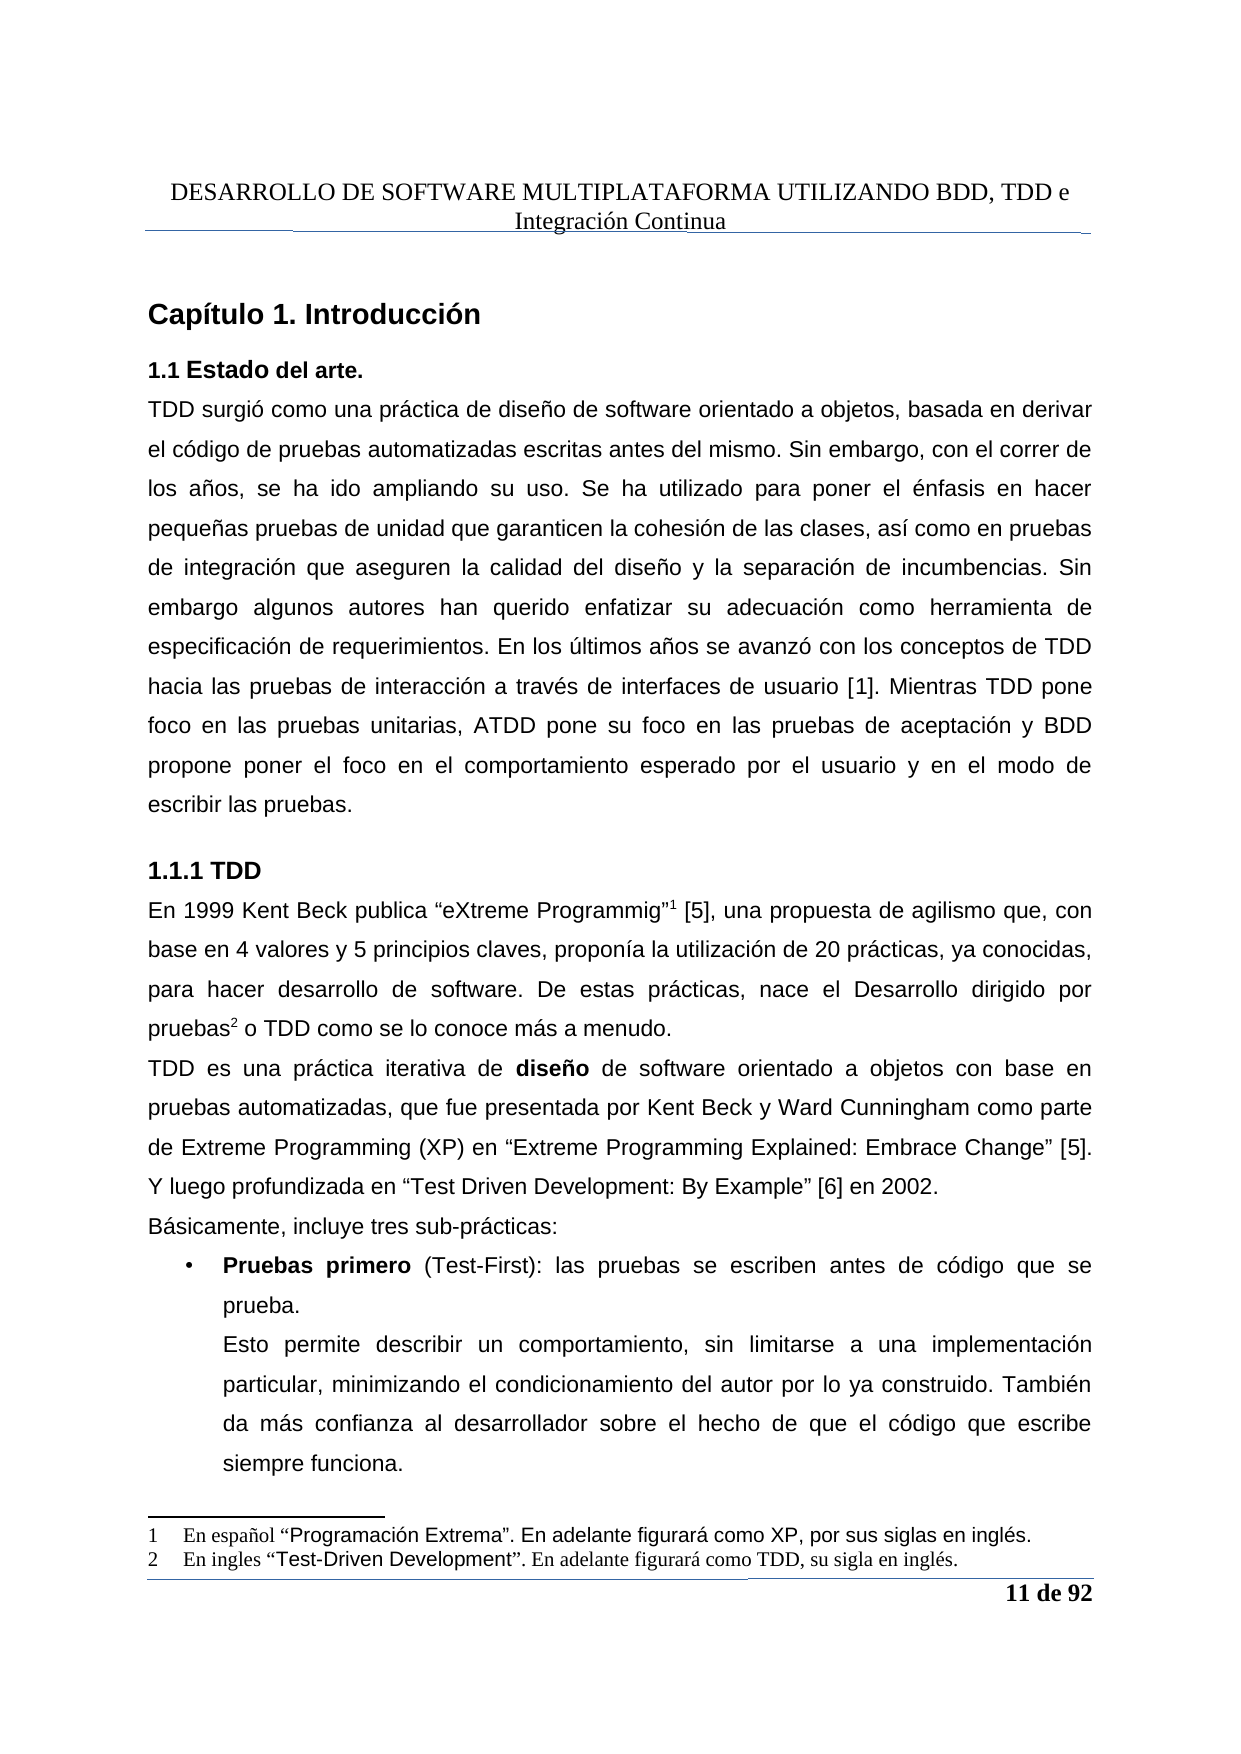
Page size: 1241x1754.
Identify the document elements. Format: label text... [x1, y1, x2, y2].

list Pruebas primero (Test-First): las pruebas se escriben antes de código que se prueba. [185, 1252, 1093, 1318]
text En español “Programación Extrema”. En adelante figurará como XP, por sus siglas en inglés. [148, 1523, 1093, 1547]
subtitle 1.1 Estado del arte. [148, 355, 1093, 384]
text Básicamente, incluye tres sub-prácticas: [148, 1213, 1093, 1239]
text En ingles “Test-Driven Development”. En adelante figurará como TDD, su sigla en inglés. [148, 1547, 1093, 1571]
subtitle 1.1.1 TDD [148, 856, 1093, 884]
subtitle Capítulo 1. Introducción [148, 297, 1093, 330]
list Esto permite describir un comportamiento, sin limitarse a una implementación particular, minimizando el condicionamiento del autor por lo ya construido. También da más confianza al desarrollador sobre el hecho de que el código que escribe siempre funciona. [185, 1331, 1093, 1476]
text TDD surgió como una práctica de diseño de software orientado a objetos, basada en derivar el código de pruebas automatizadas escritas antes del mismo. Sin embargo, con el correr de los años, se ha ido ampliando su uso. Se ha utilizado para poner el énfasis en hacer pequeñas pruebas de unidad que garanticen la cohesión de las clases, así como en pruebas de integración que aseguren la calidad del diseño y la separación de incumbencias. Sin embargo algunos autores han querido enfatizar su adecuación como herramienta de especificación de requerimientos. En los últimos años se avanzó con los conceptos de TDD hacia las pruebas de interacción a través de interfaces de usuario [1]. Mientras TDD pone foco en las pruebas unitarias, ATDD pone su foco en las pruebas de aceptación y BDD propone poner el foco en el comportamiento esperado por el usuario y en el modo de escribir las pruebas. [148, 396, 1093, 818]
text TDD es una práctica iterativa de diseño de software orientado a objetos con base en pruebas automatizadas, que fue presentada por Kent Beck y Ward Cunningham como parte de Extreme Programming (XP) en “Extreme Programming Explained: Embrace Change” [5]. Y luego profundizada en “Test Driven Development: By Example” [6] en 2002. [148, 1055, 1093, 1200]
text En 1999 Kent Beck publica “eXtreme Programmig” [5], una propuesta de agilismo que, con base en 4 valores y 5 principios claves, proponía la utilización de 20 prácticas, ya conocidas, para hacer desarrollo de software. De estas prácticas, nace el Desarrollo dirigido por pruebas o TDD como se lo conoce más a menudo. [148, 897, 1093, 1042]
